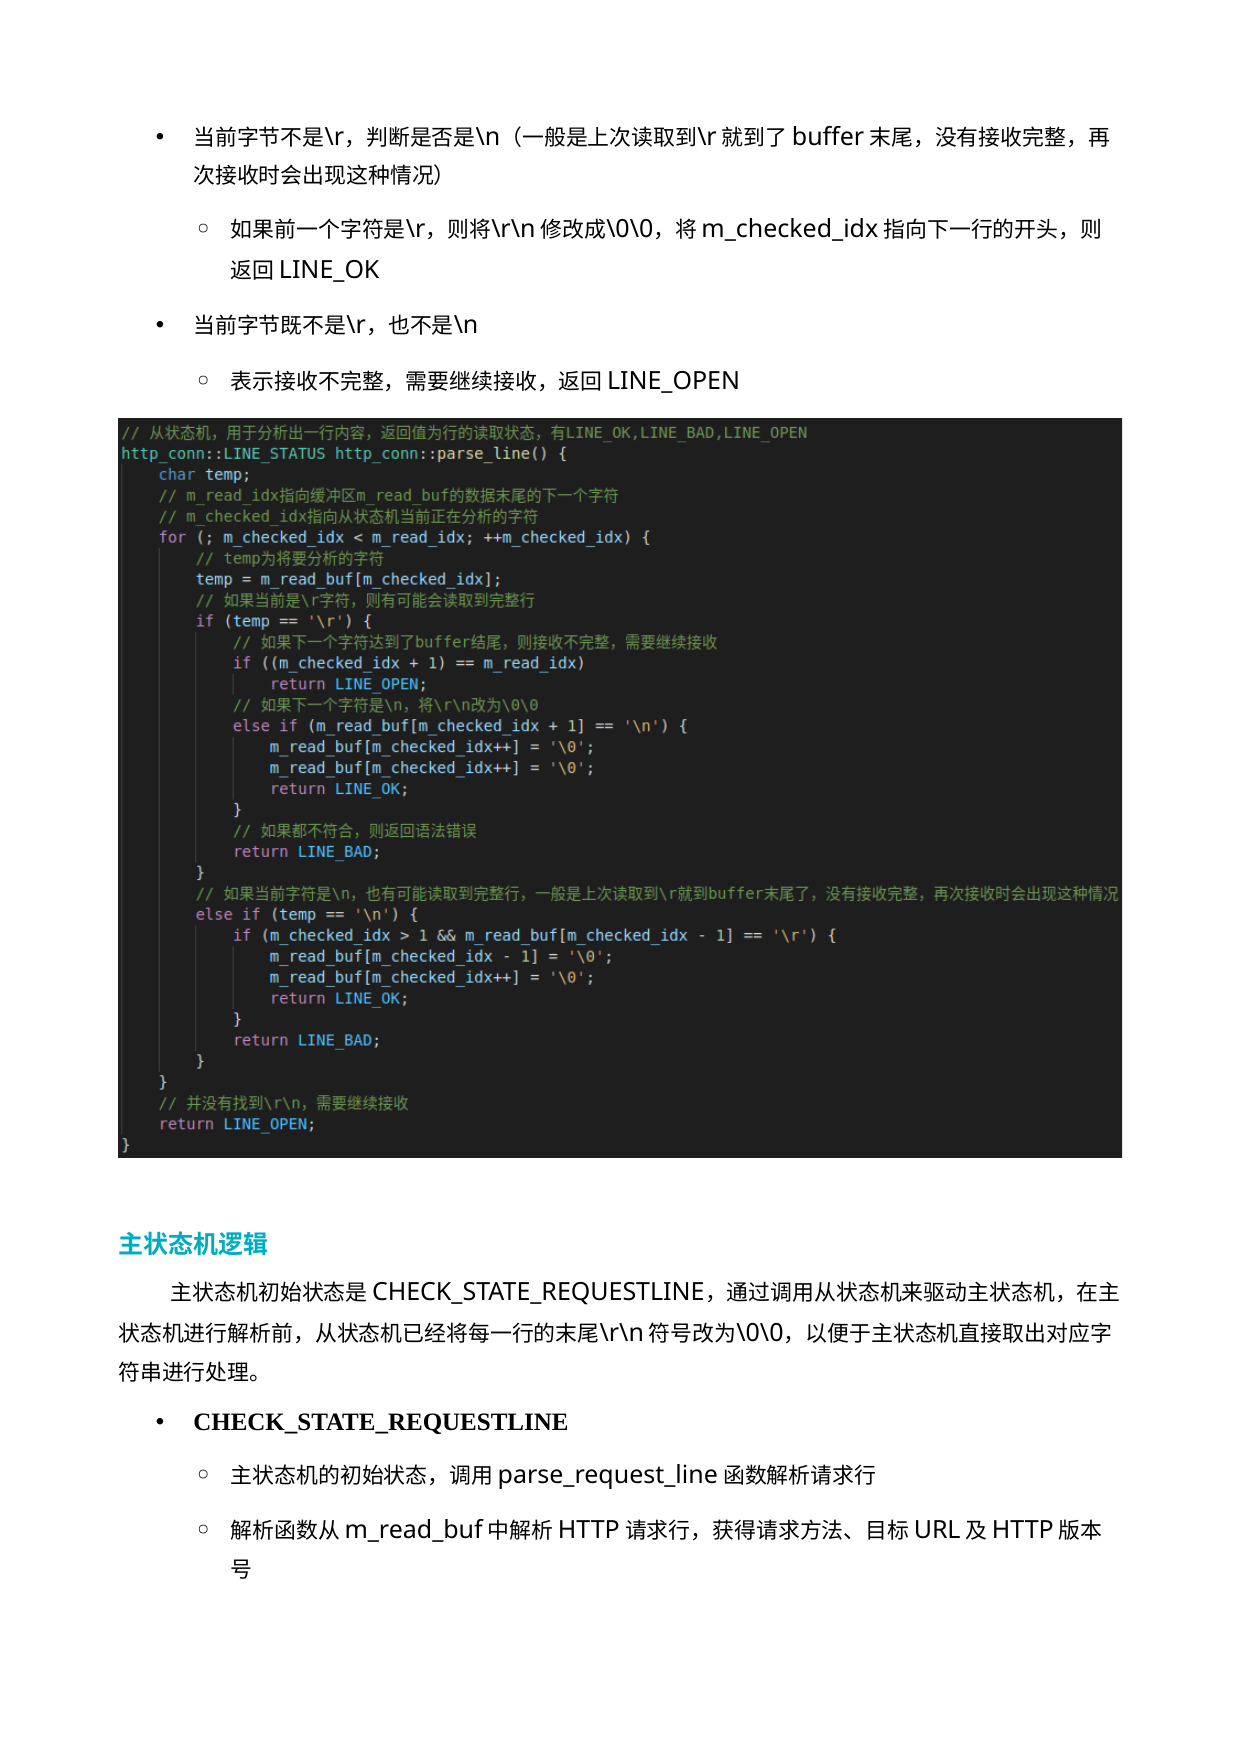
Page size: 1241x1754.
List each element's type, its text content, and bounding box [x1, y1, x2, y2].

text 主状态机初始状态是CHECK_STATE_REQUESTLINE，通过调用从状态机来驱动主状态机，在主状态机进行解析前，从状态机已经将每一行的末尾\r\n符号改为\0\0，以便于主状态机直接取出对应字符串进行处理。 [118, 1274, 1122, 1387]
subtitle 主状态机逻辑 [118, 1225, 1122, 1261]
list CHECK_STATE_REQUESTLINE [156, 1407, 1122, 1436]
list 如果前一个字符是\r，则将\r\n修改成\0\0，将m_checked_idx指向下一行的开头，则返回LINE_OK [193, 211, 1122, 286]
picture [118, 418, 1123, 1158]
list 解析函数从m_read_buf中解析HTTP请求行，获得请求方法、目标URL及HTTP版本号 [193, 1512, 1122, 1584]
list 主状态机的初始状态，调用parse_request_line函数解析请求行 [193, 1456, 1122, 1491]
list 当前字节既不是\r，也不是\n [156, 307, 1122, 341]
list 当前字节不是\r，判断是否是\n（一般是上次读取到\r就到了buffer末尾，没有接收完整，再次接收时会出现这种情况） [156, 118, 1122, 190]
list 表示接收不完整，需要继续接收，返回LINE_OPEN [193, 363, 1122, 397]
